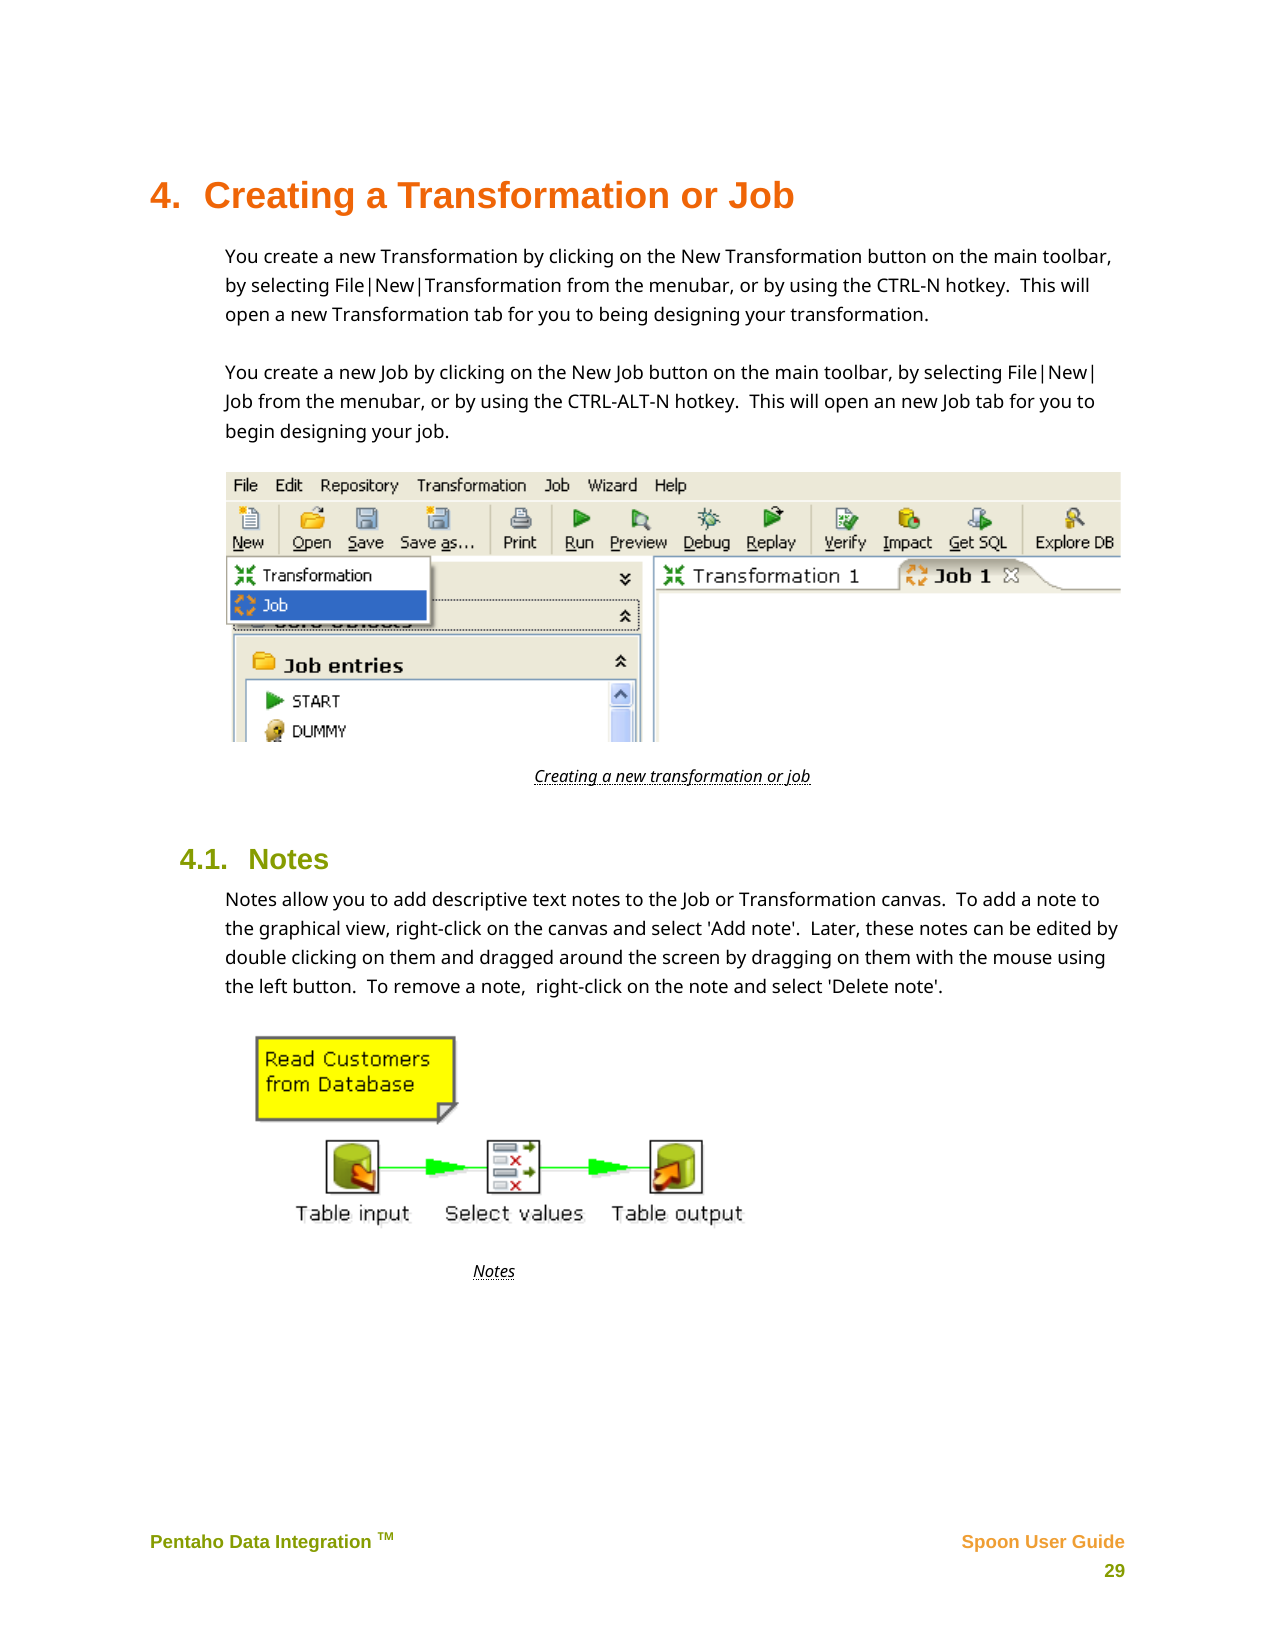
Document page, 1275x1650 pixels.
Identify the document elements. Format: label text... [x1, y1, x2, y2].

text You create a new Transformation by clicking on the New Transformation button on the main toolbar, by selecting File|New|Transformation from the menubar, or by using the CTRL-N hotkey. This will open a new Transformation tab for you to being designing your transformation. [225, 240, 1125, 327]
text Notes [226, 1260, 764, 1283]
subtitle Creating a Transformation or Job [150, 181, 1125, 216]
text Creating a new transformation or job [226, 765, 1121, 787]
text Notes allow you to add descriptive text notes to the Job or Transformation canvas. To add a note to the graphical view, right-click on the canvas and select 'Add note'. Later, these notes can be edited by double clicking on them and dragged around the screen by dragging on them with the mouse using the left button. To remove a note, right-click on the note and select 'Delete note'. [225, 883, 1125, 999]
picture [226, 472, 1121, 742]
subtitle Notes [179, 842, 1125, 876]
text You create a new Job by clicking on the New Job button on the main toolbar, by selecting File|New|Job from the menubar, or by using the CTRL-ALT-N hotkey. This will open an new Job tab for you to begin designing your job. [225, 356, 1125, 444]
picture [226, 1027, 764, 1238]
